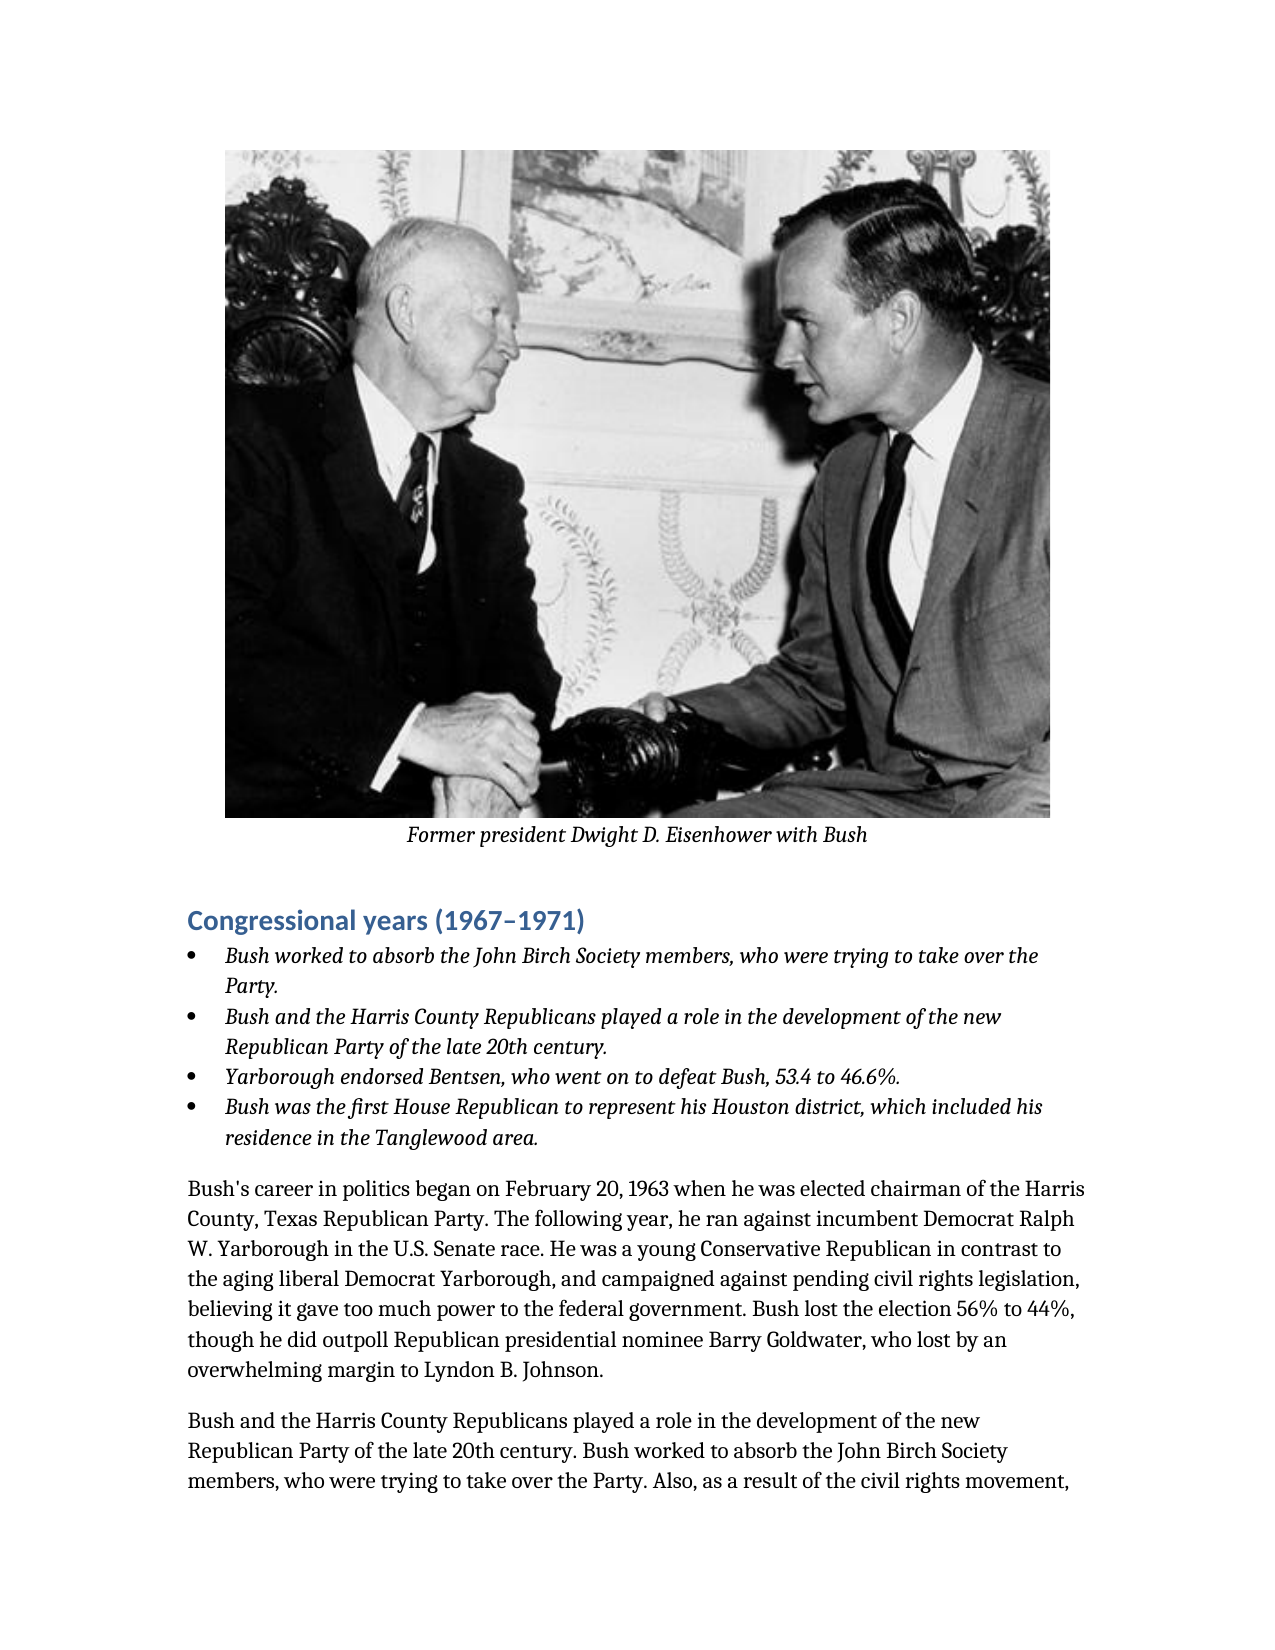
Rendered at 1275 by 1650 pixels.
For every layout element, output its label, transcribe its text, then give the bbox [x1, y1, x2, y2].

text Bush's career in politics began on February 20, 1963 when he was elected chairman of the Harris County, Texas Republican Party. The following year, he ran against incumbent Democrat Ralph W. Yarborough in the U.S. Senate race. He was a young Conservative Republican in contrast to the aging liberal Democrat Yarborough, and campaigned against pending civil rights legislation, believing it gave too much power to the federal government. Bush lost the election 56% to 44%, though he did outpoll Republican presidential nominee Barry Goldwater, who lost by an overwhelming margin to Lyndon B. Johnson. [187, 1175, 1087, 1383]
text Bush and the Harris County Republicans played a role in the development of the new Republican Party of the late 20th century. Bush worked to absorb the John Birch Society members, who were trying to take over the Party. Also, as a result of the civil rights movement, [187, 1408, 1087, 1494]
picture [225, 150, 1050, 818]
subtitle Congressional years (1967–1971) [187, 902, 1087, 938]
list Bush worked to absorb the John Birch Society members, who were trying to take over the Party. [187, 943, 1087, 999]
text Former president Dwight D. Eisenhower with Bush [187, 150, 1087, 848]
list Yarborough endorsed Bentsen, who went on to defeat Bush, 53.4 to 46.6%. [187, 1064, 1087, 1090]
list Bush was the first House Republican to represent his Houston district, which included his residence in the Tanglewood area. [187, 1094, 1087, 1151]
list Bush and the Harris County Republicans played a role in the development of the new Republican Party of the late 20th century. [187, 1003, 1087, 1060]
